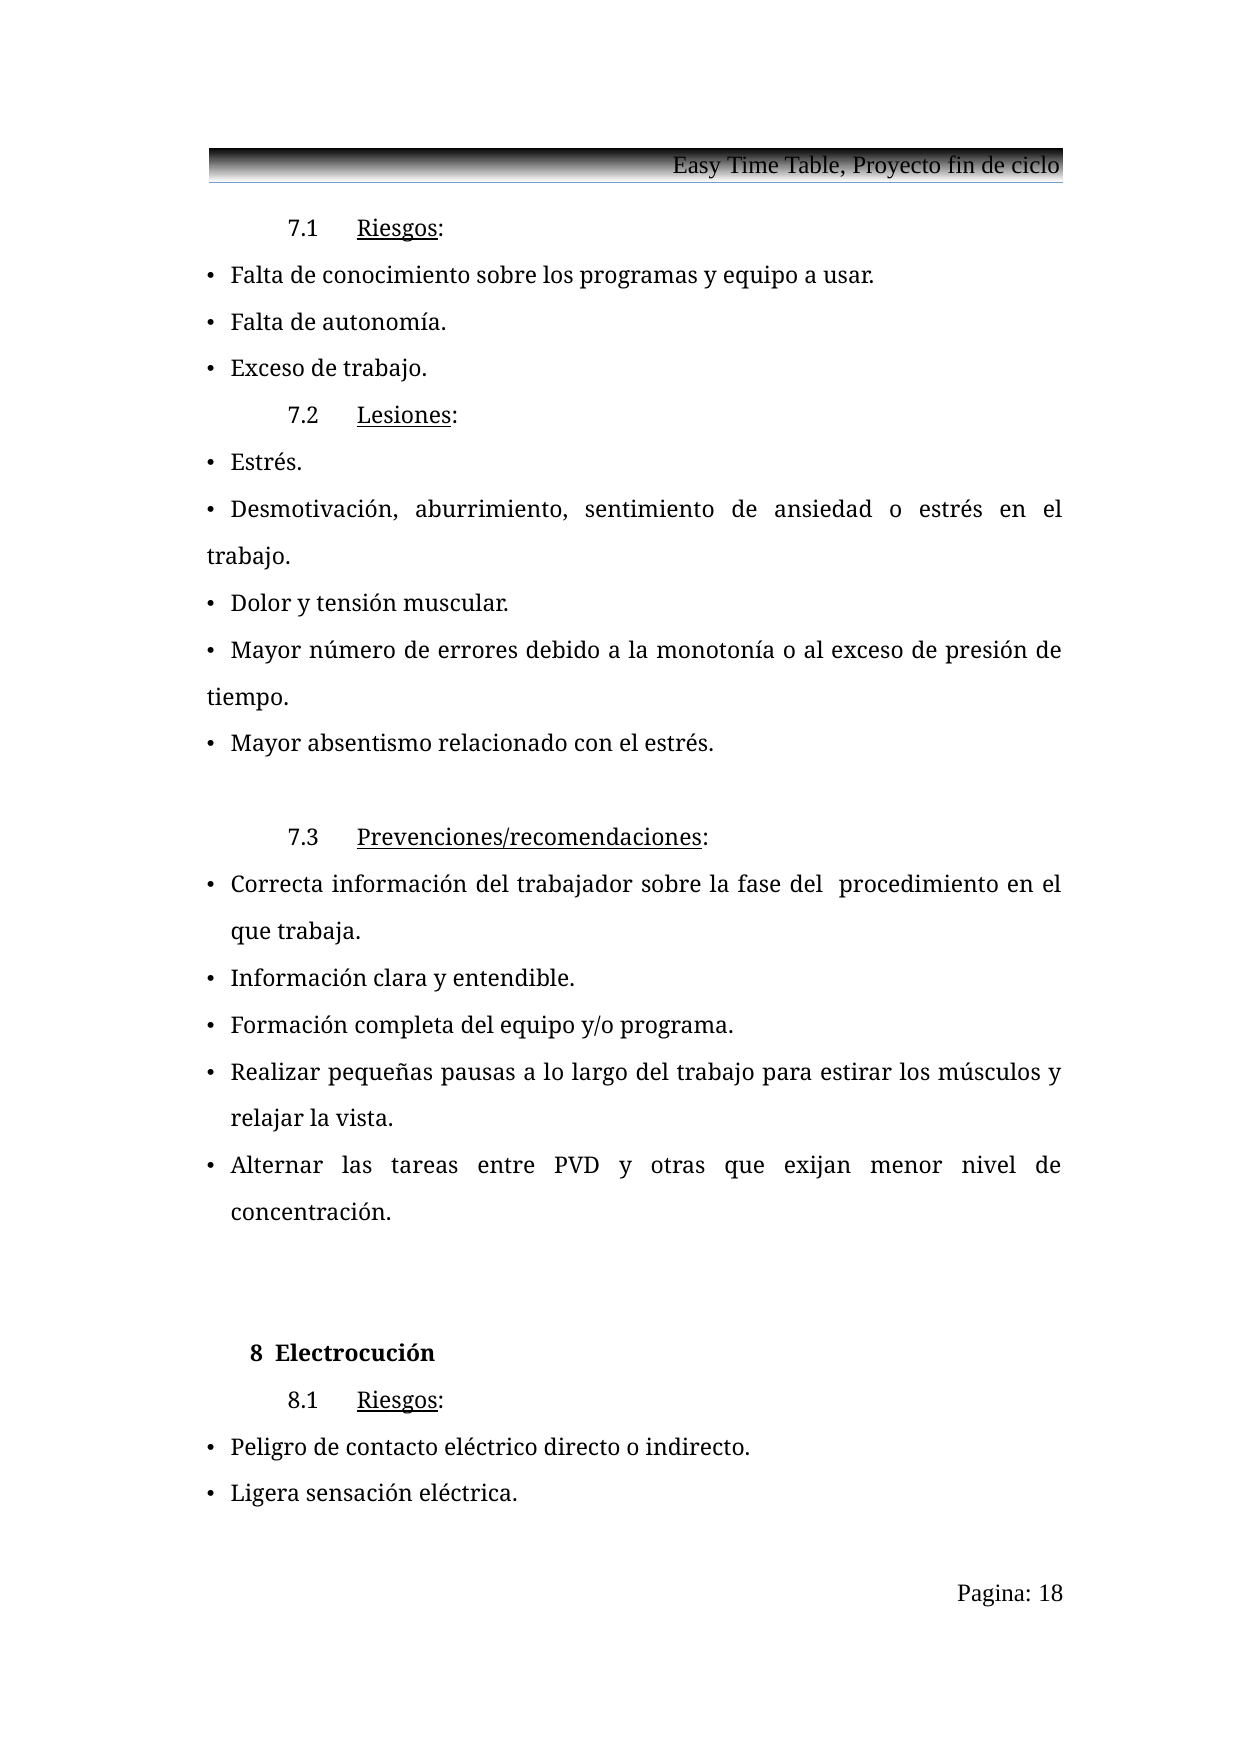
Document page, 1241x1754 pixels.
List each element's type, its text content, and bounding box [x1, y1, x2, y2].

list Mayor número de errores debido a la monotonía o al exceso de presión de tiempo. [207, 634, 1063, 712]
list Estrés. [207, 446, 1063, 477]
list Electrocución [244, 1337, 1063, 1368]
list Exceso de trabajo. [207, 352, 1063, 384]
list Alternar las tareas entre PVD y otras que exijan menor nivel de concentración. [207, 1149, 1063, 1227]
list Desmotivación, aburrimiento, sentimiento de ansiedad o estrés en el trabajo. [207, 493, 1063, 571]
list Falta de conocimiento sobre los programas y equipo a usar. [207, 259, 1063, 290]
list Dolor y tensión muscular. [207, 587, 1063, 618]
list Formación completa del equipo y/o programa. [207, 1009, 1063, 1040]
list Mayor absentismo relacionado con el estrés. [207, 727, 1063, 759]
list Información clara y entendible. [207, 962, 1063, 993]
list Riesgos: [282, 212, 1063, 243]
list Lesiones: [282, 399, 1063, 431]
list Prevenciones/recomendaciones: [282, 821, 1063, 852]
list Ligera sensación eléctrica. [207, 1477, 1063, 1509]
list Falta de autonomía. [207, 306, 1063, 337]
list Realizar pequeñas pausas a lo largo del trabajo para estirar los músculos y relajar la vista. [207, 1056, 1063, 1134]
list Riesgos: [282, 1384, 1063, 1415]
list Peligro de contacto eléctrico directo o indirecto. [207, 1431, 1063, 1462]
list Correcta información del trabajador sobre la fase del procedimiento en el que trabaja. [207, 868, 1063, 946]
